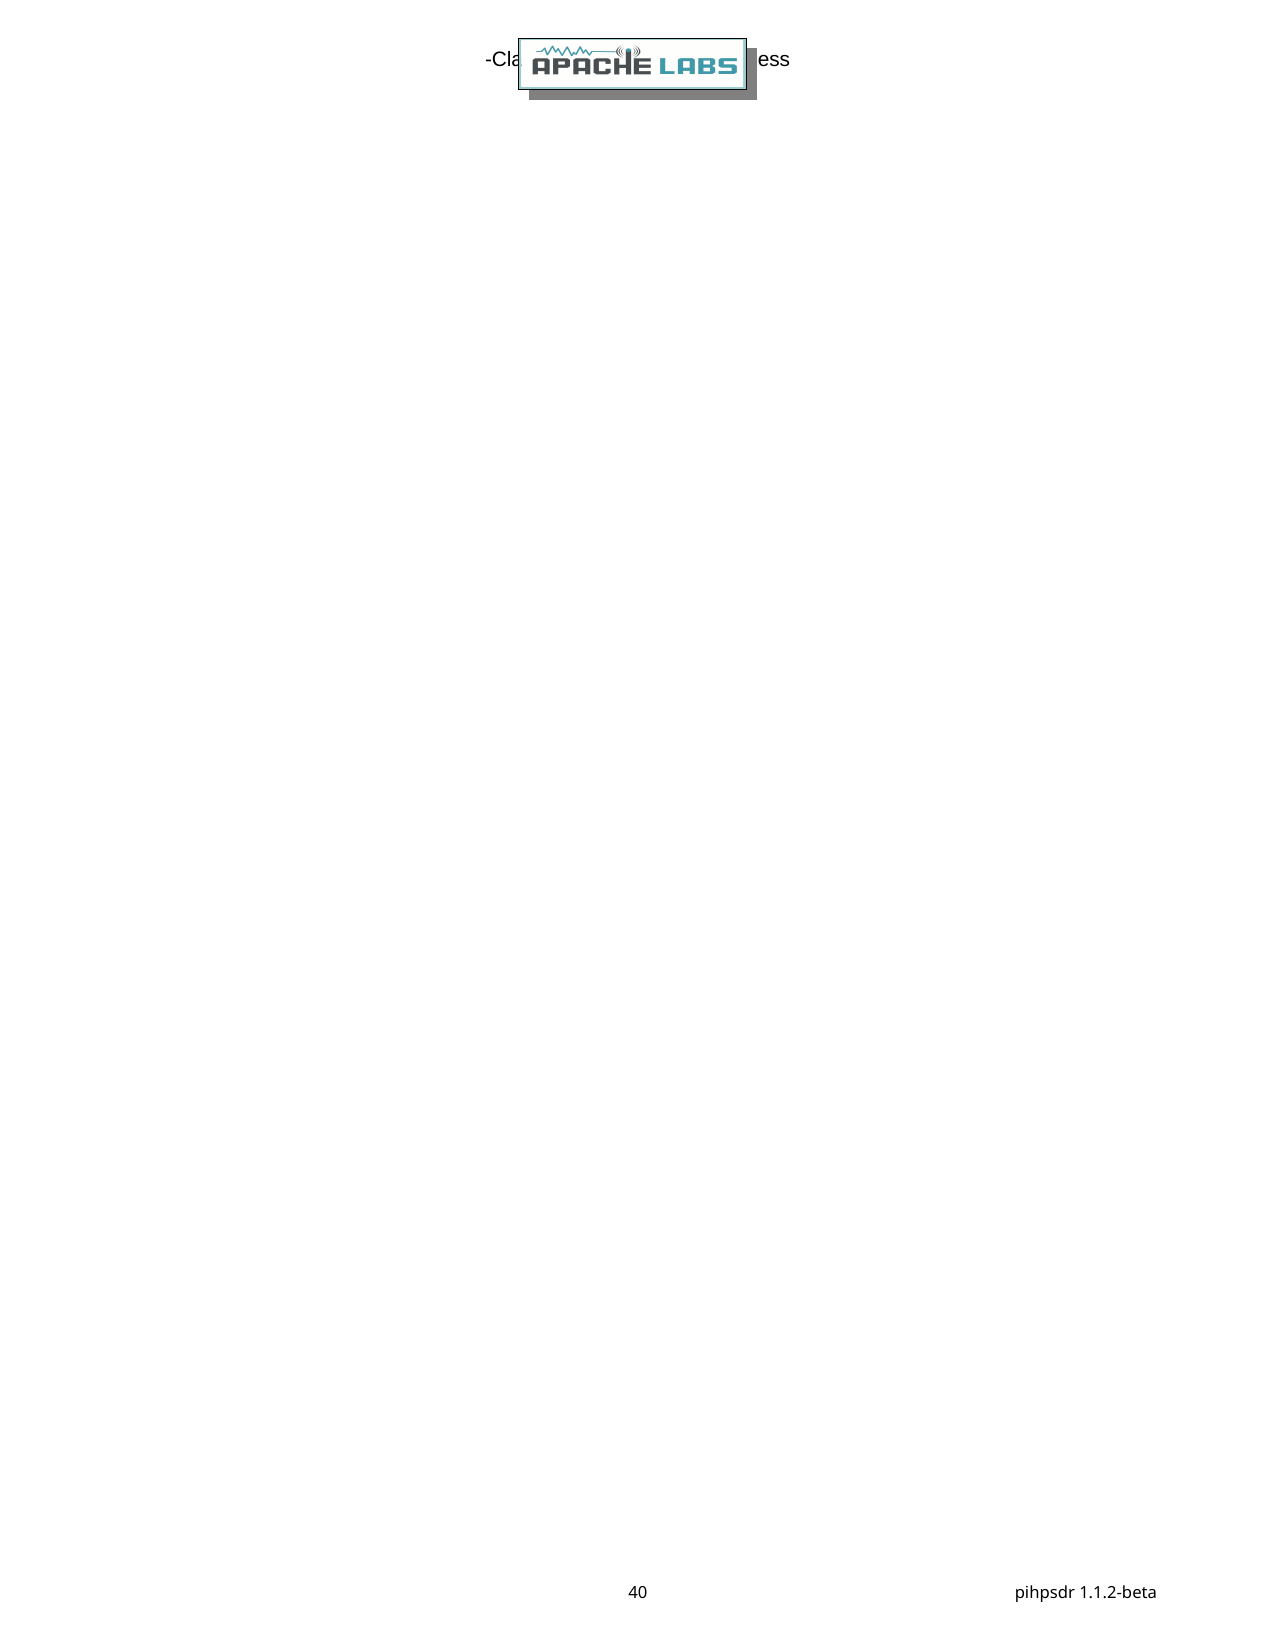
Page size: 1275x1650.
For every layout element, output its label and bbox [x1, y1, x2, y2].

picture [521, 40, 744, 87]
